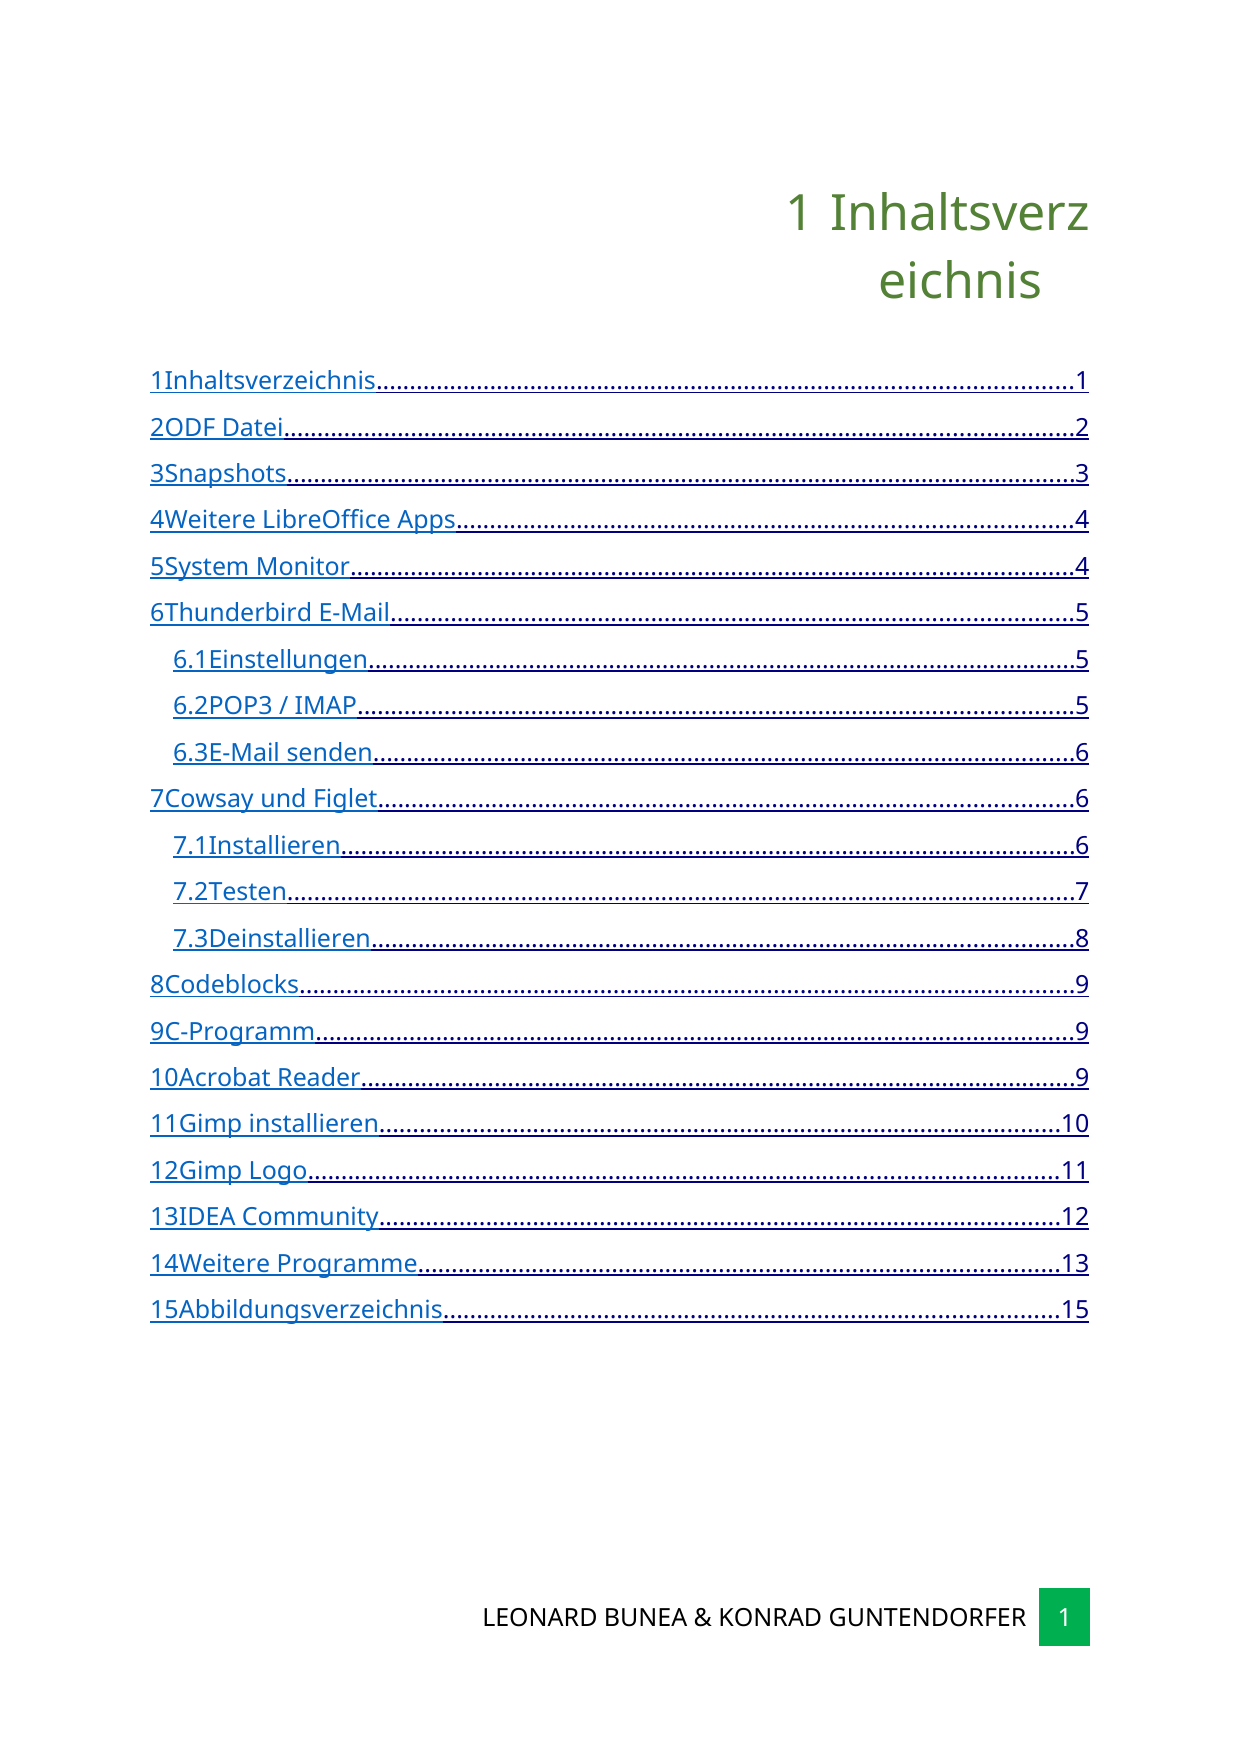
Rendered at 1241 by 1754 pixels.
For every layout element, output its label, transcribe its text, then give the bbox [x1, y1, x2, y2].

text 2 ODF Datei 2 [150, 409, 1090, 443]
text 7.2 Testen 7 [173, 874, 1090, 908]
text 6.3 E-Mail senden 6 [173, 734, 1090, 768]
text 1 Inhaltsverzeichnis 1 [150, 363, 1090, 397]
text 9 C-Programm 9 [150, 1013, 1090, 1047]
text 5 System Monitor 4 [150, 549, 1090, 583]
text 8 Codeblocks 9 [150, 967, 1090, 1001]
text 6 Thunderbird E-Mail 5 [150, 595, 1090, 629]
text 13 IDEA Community 12 [150, 1199, 1090, 1233]
text 12 Gimp Logo 11 [150, 1153, 1090, 1187]
text 7 Cowsay und Figlet 6 [150, 781, 1090, 815]
text 15 Abbildungsverzeichnis 15 [150, 1292, 1090, 1326]
text 3 Snapshots 3 [150, 456, 1090, 490]
text 4 Weitere LibreOffice Apps 4 [150, 502, 1090, 536]
text 14 Weitere Programme 13 [150, 1246, 1090, 1279]
text 6.1 Einstellungen 5 [173, 642, 1090, 676]
text 7.1 Installieren 6 [173, 827, 1090, 861]
text 7.3 Deinstallieren 8 [173, 920, 1090, 954]
text 6.2 POP3 / IMAP 5 [173, 688, 1090, 722]
text 10 Acrobat Reader 9 [150, 1060, 1090, 1094]
text 11 Gimp installieren 10 [150, 1106, 1090, 1140]
subtitle Inhaltsverzeichnis [785, 177, 1090, 313]
